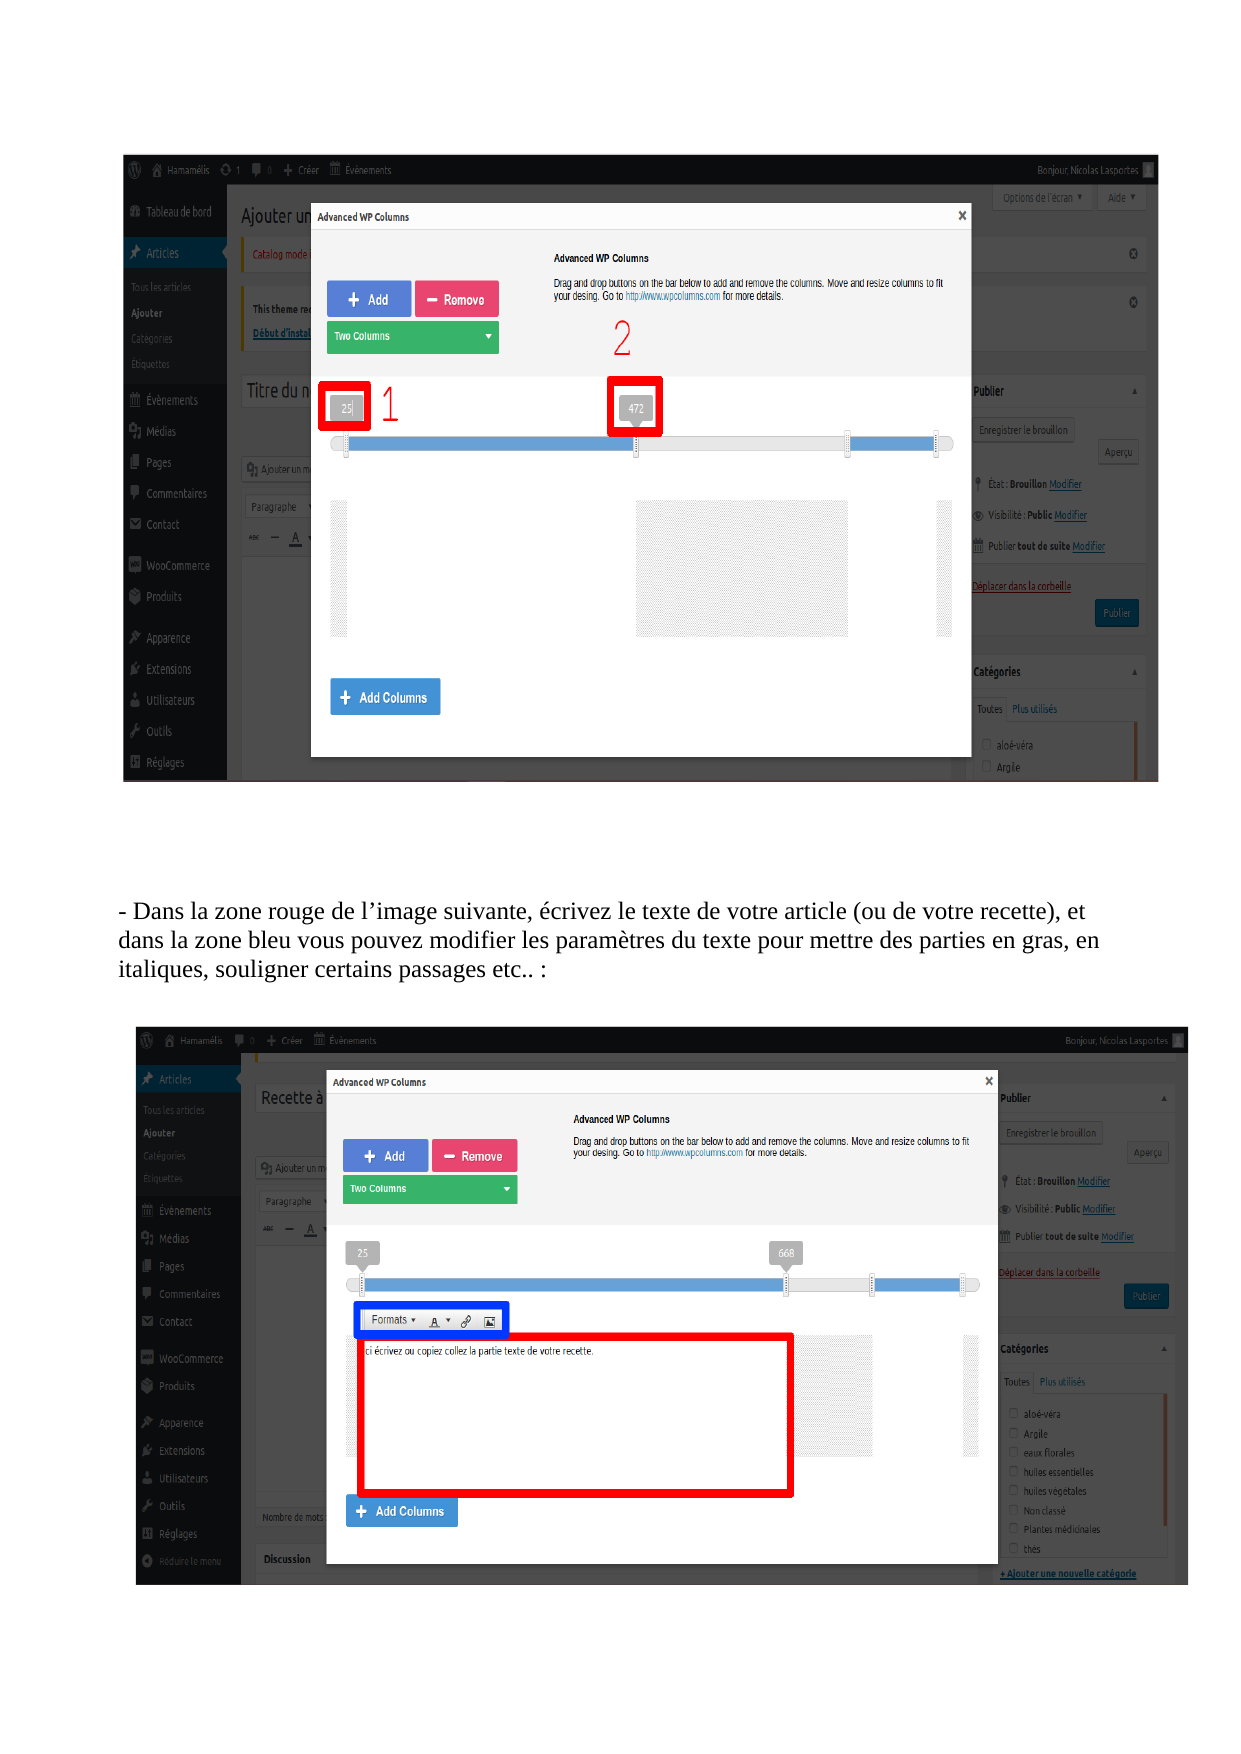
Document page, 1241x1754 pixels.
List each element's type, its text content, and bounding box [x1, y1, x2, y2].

picture [145, 1074, 152, 1082]
picture [123, 153, 1159, 782]
picture [135, 1026, 1189, 1585]
picture [133, 246, 139, 255]
text - Dans la zone rouge de l’image suivante, écrivez le texte de votre article (ou de votre recette), et dans la zone bleu vous pouvez modifier les paramètres du texte pour mettre des parties en gras, en italiques, souligner certains passages etc.. : [118, 896, 1122, 983]
